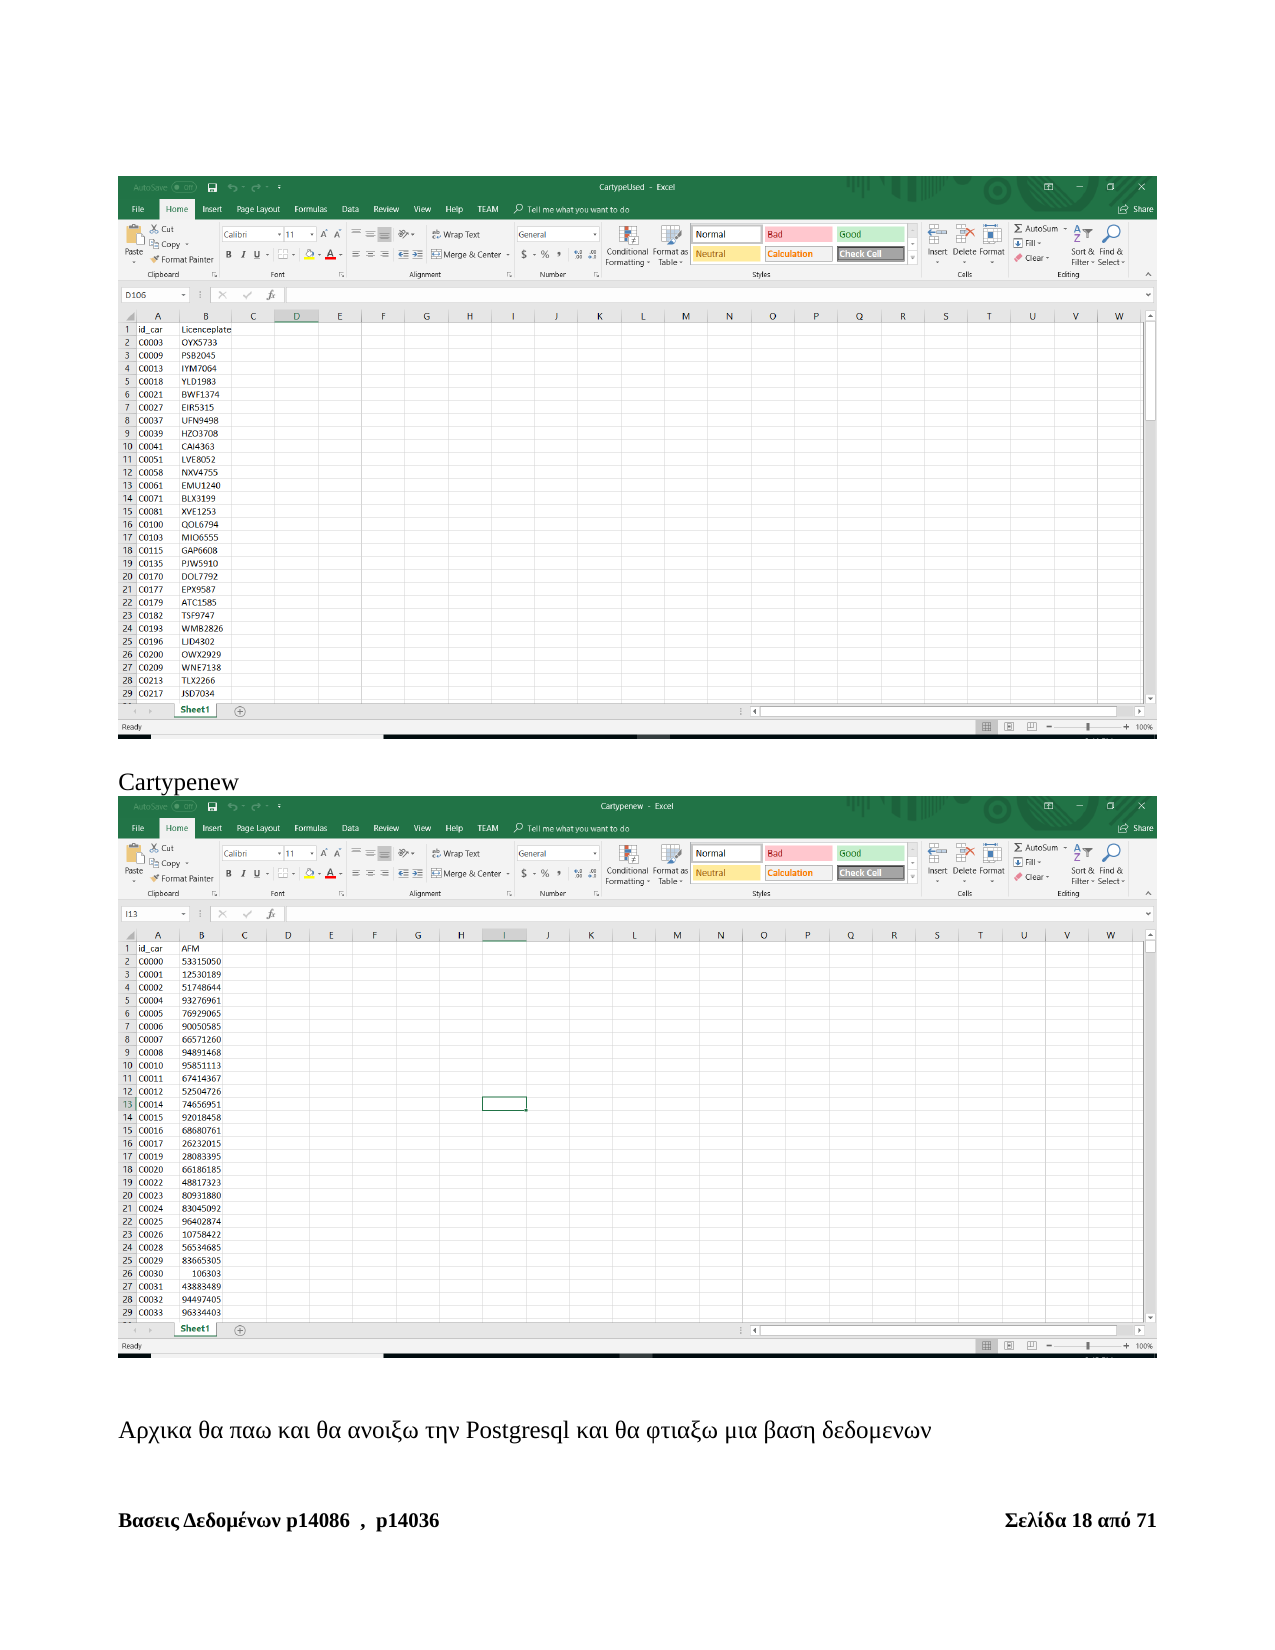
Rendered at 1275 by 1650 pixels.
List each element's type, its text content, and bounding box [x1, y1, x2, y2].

picture [118, 176, 1157, 739]
text Cartypenew [118, 767, 1157, 796]
text Αρχικα θα παω και θα ανοιξω την Postgresql και θα φτιαξω μια βαση δεδομενων [118, 1416, 1157, 1444]
picture [118, 796, 1157, 1358]
